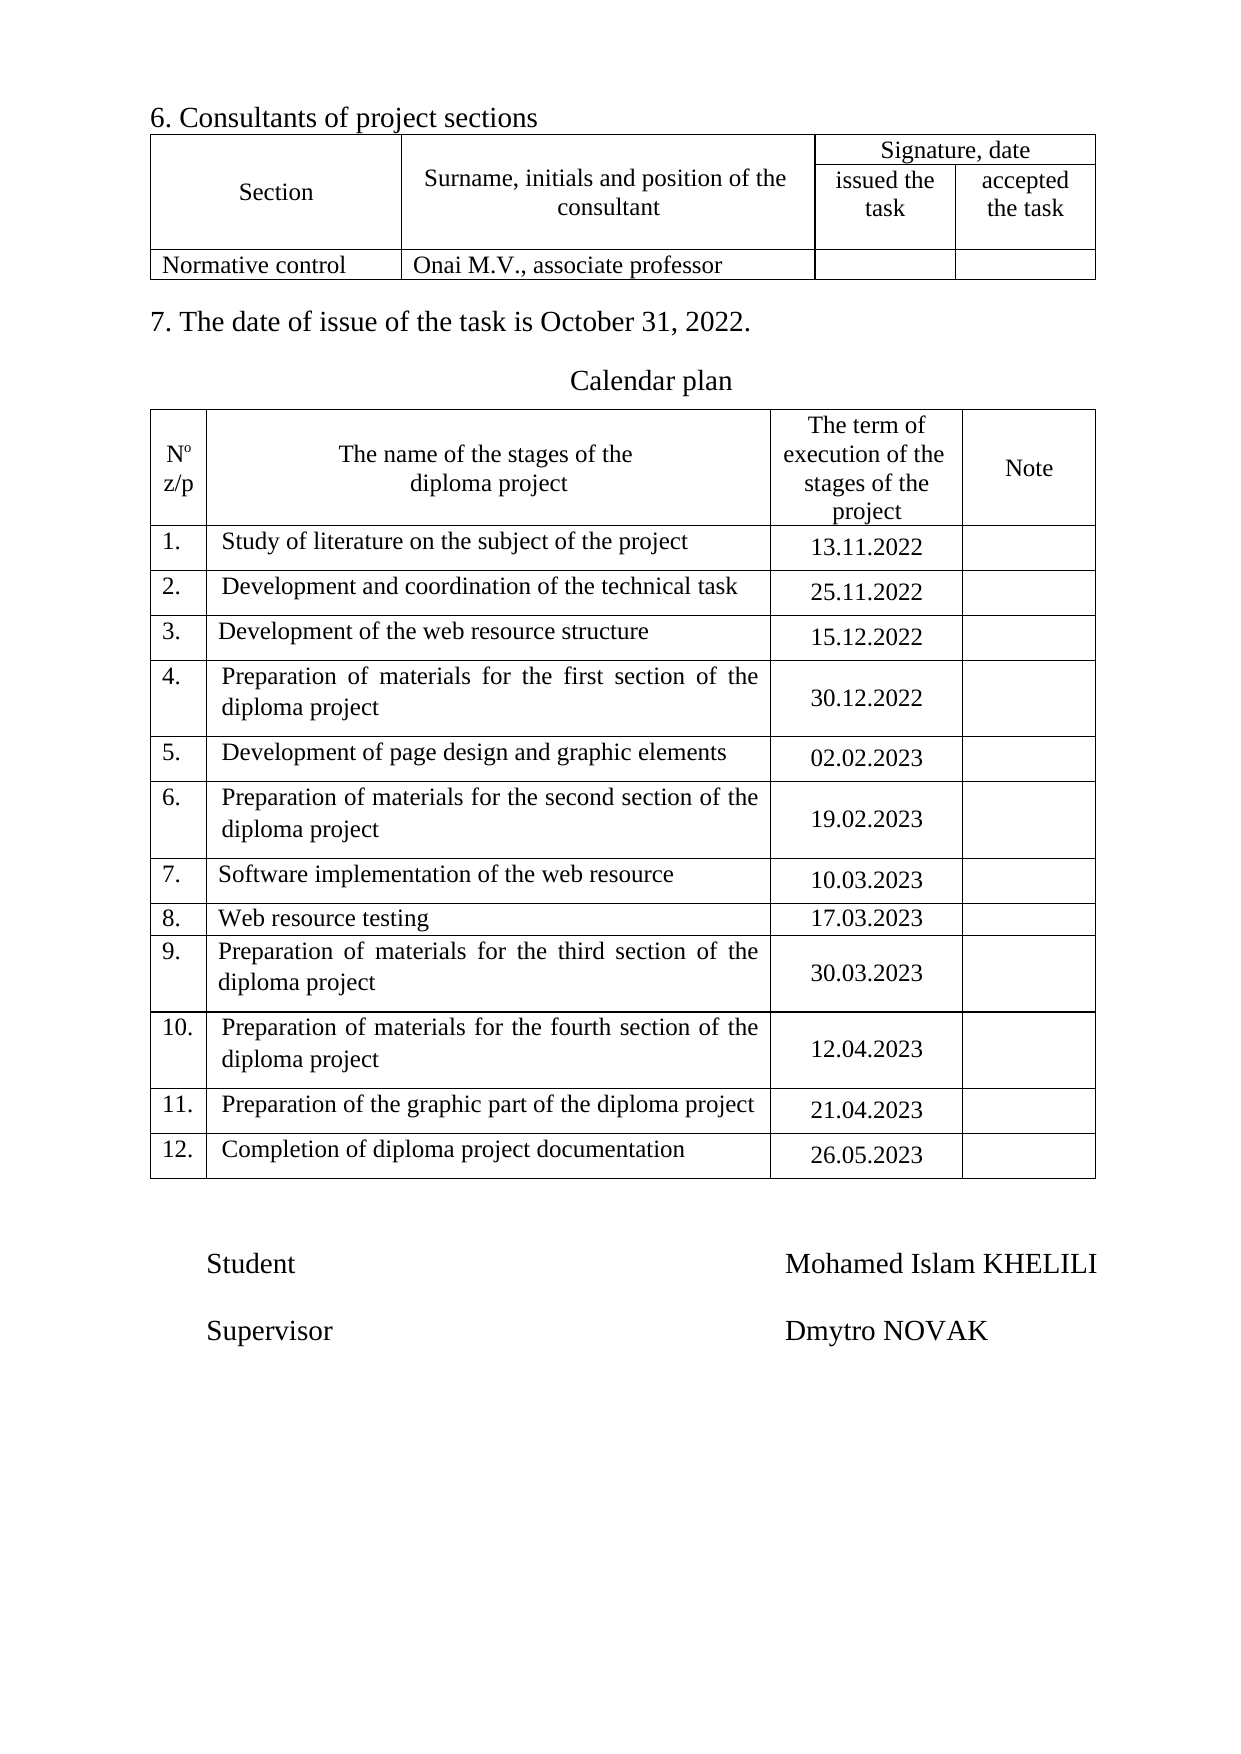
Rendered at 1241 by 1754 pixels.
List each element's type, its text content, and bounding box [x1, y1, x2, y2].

table_cell Web resource testing [207, 904, 770, 935]
table_cell Preparation of materials for the first section of the diploma project [207, 661, 770, 736]
table_cell [963, 904, 1095, 935]
table_cell 26.05.2023 [771, 1134, 962, 1178]
text Supervisor Dmytro NOVAK [206, 1313, 1152, 1346]
table_cell [963, 661, 1095, 736]
table_cell Software implementation of the web resource [207, 859, 770, 902]
table_cell 30.03.2023 [771, 936, 962, 1011]
table_cell [963, 859, 1095, 902]
table_cell 15.12.2022 [771, 616, 962, 660]
table_cell 13.11.2022 [771, 526, 962, 570]
table_cell Development and coordination of the technical task [207, 571, 770, 615]
table_cell issued the task [816, 165, 955, 249]
table_cell 5. [151, 737, 206, 781]
table_cell 8. [151, 904, 206, 935]
table_cell [963, 526, 1095, 570]
table_cell [816, 250, 955, 278]
table_cell [963, 936, 1095, 1011]
table_cell Preparation of the graphic part of the diploma project [207, 1089, 770, 1133]
table_cell Preparation of materials for the fourth section of the diploma project [207, 1013, 770, 1088]
text Calendar plan [150, 363, 1152, 397]
table_header Surname, initials and position of the consultant [402, 135, 814, 249]
table_cell [963, 1013, 1095, 1088]
table_cell 7. [151, 859, 206, 902]
table_cell 30.12.2022 [771, 661, 962, 736]
table_header Note [963, 410, 1095, 525]
table_cell Study of literature on the subject of the project [207, 526, 770, 570]
table_cell 2. [151, 571, 206, 615]
text 6. Consultants of project sections [150, 100, 1152, 134]
table_header No z/p [151, 410, 206, 525]
table_cell Onai M.V., associate professor [402, 250, 814, 278]
table_header Signature, date [816, 135, 1095, 164]
table_cell 3. [151, 616, 206, 660]
table_cell 10.03.2023 [771, 859, 962, 902]
table_cell Preparation of materials for the second section of the diploma project [207, 782, 770, 858]
table_cell Preparation of materials for the third section of the diploma project [207, 936, 770, 1011]
table_cell accepted the task [956, 165, 1095, 249]
table_cell [963, 737, 1095, 781]
table_header The name of the stages of the diploma project [207, 410, 770, 525]
table_cell [963, 571, 1095, 615]
table_cell Development of page design and graphic elements [207, 737, 770, 781]
table_cell 25.11.2022 [771, 571, 962, 615]
table_cell 10. [151, 1013, 206, 1088]
table_cell 02.02.2023 [771, 737, 962, 781]
table_cell 1. [151, 526, 206, 570]
table_cell [956, 250, 1095, 278]
table_header The term of execution of the stages of the project [771, 410, 962, 525]
table_cell 19.02.2023 [771, 782, 962, 858]
table_cell [963, 782, 1095, 858]
table_cell 12. [151, 1134, 206, 1178]
table_cell 11. [151, 1089, 206, 1133]
table_cell [963, 616, 1095, 660]
table_cell 9. [151, 936, 206, 1011]
table_cell Normative control [151, 250, 401, 278]
table_cell 4. [151, 661, 206, 736]
table_cell 21.04.2023 [771, 1089, 962, 1133]
text Student Mohamed Islam KHELILI [206, 1246, 1152, 1279]
table_cell [963, 1134, 1095, 1178]
table_cell 6. [151, 782, 206, 858]
table_cell Development of the web resource structure [207, 616, 770, 660]
table_cell Completion of diploma project documentation [207, 1134, 770, 1178]
table_cell 12.04.2023 [771, 1013, 962, 1088]
table_header Section [151, 135, 401, 249]
table_cell 17.03.2023 [771, 904, 962, 935]
table_cell [963, 1089, 1095, 1133]
text 7. The date of issue of the task is October 31, 2022. [150, 304, 1152, 338]
